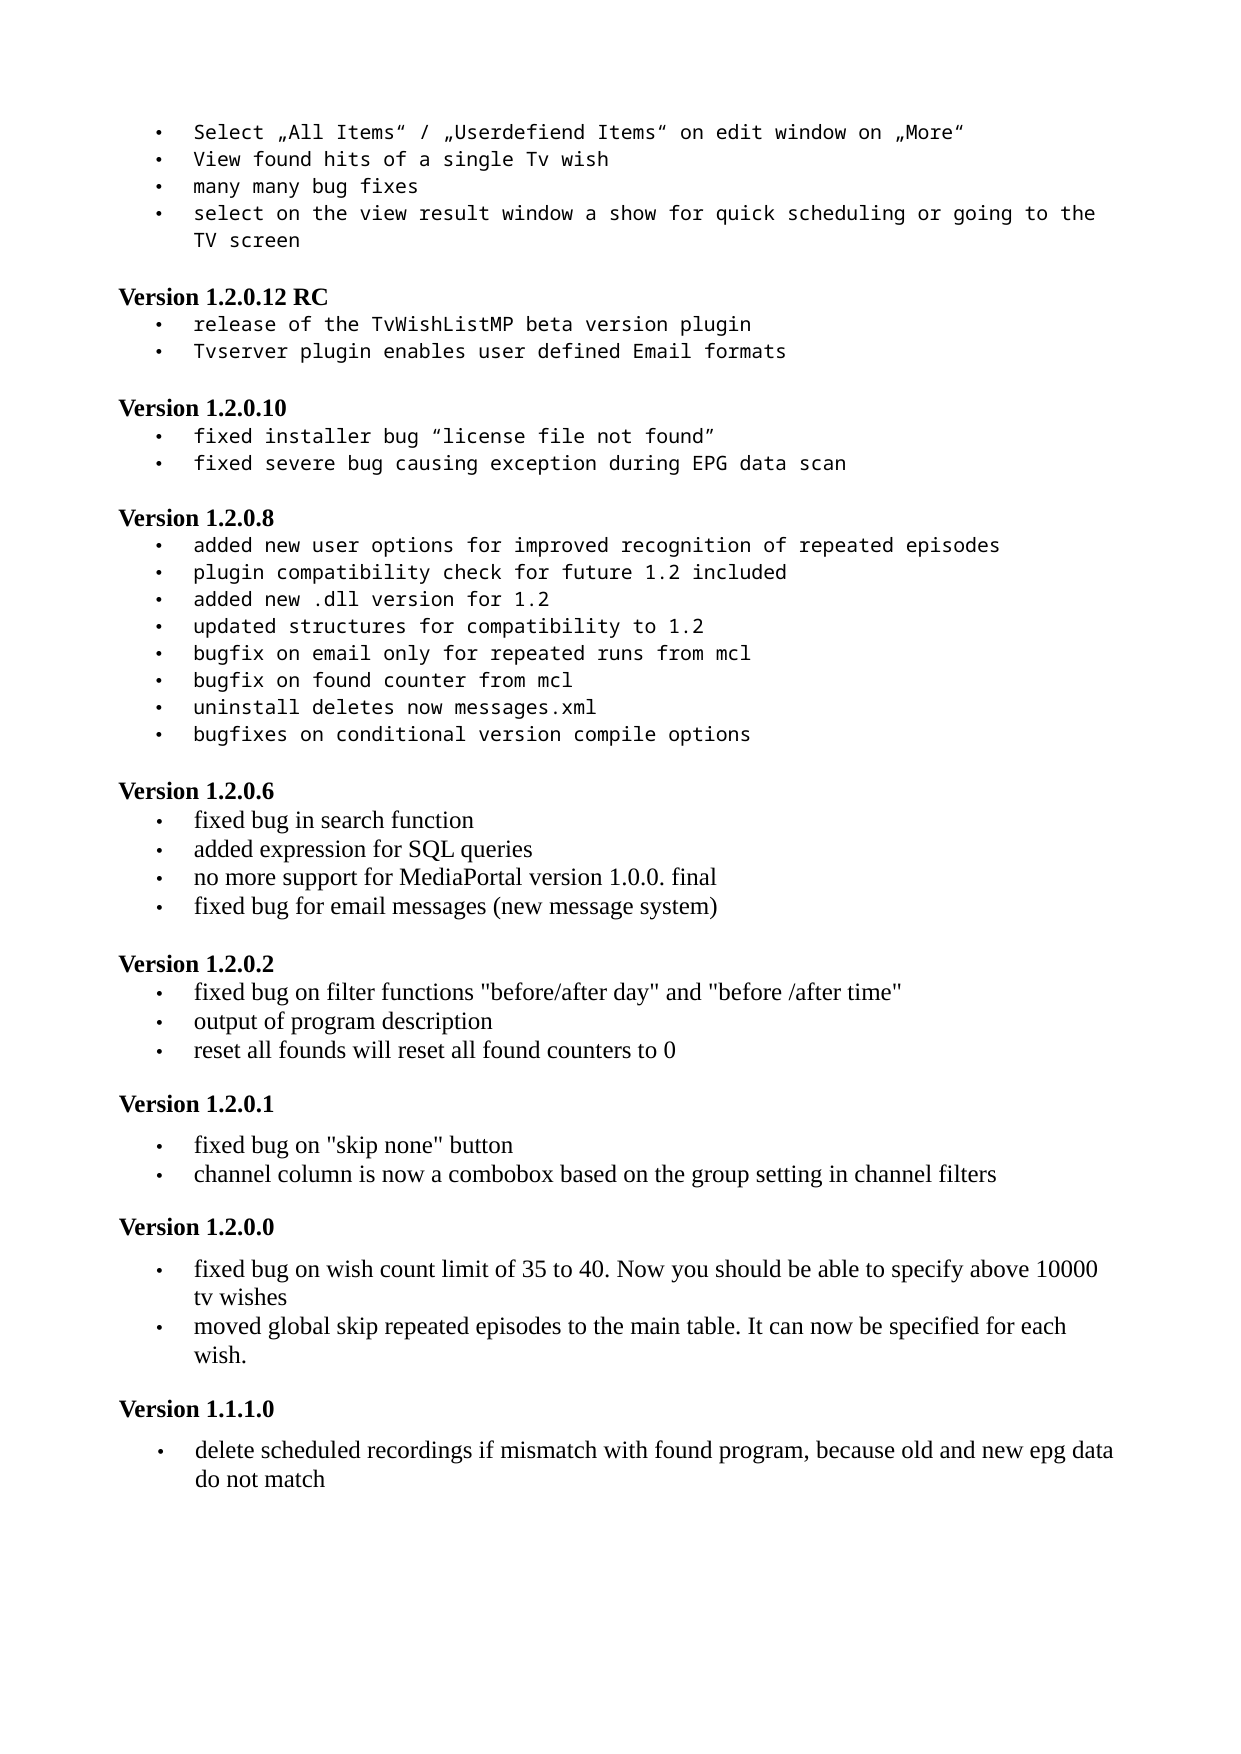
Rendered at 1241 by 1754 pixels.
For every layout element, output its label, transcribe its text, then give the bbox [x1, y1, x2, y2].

text Version 1.2.0.8 [118, 503, 1122, 532]
list fixed bug in search function [156, 805, 1122, 834]
text Version 1.2.0.12 RC [118, 282, 1122, 311]
list release of the TvWishListMP beta version plugin [156, 311, 1122, 337]
list delete scheduled recordings if mismatch with found program, because old and new epg data do not match [157, 1435, 1122, 1492]
list added new .dll version for 1.2 [156, 586, 1122, 613]
text Version 1.2.0.1 [45, 1089, 1119, 1117]
list fixed severe bug causing exception during EPG data scan [156, 449, 1122, 476]
list View found hits of a single Tv wish [156, 145, 1122, 172]
text Version 1.1.1.0 [45, 1394, 1119, 1422]
list reset all founds will reset all found counters to 0 [156, 1035, 1122, 1064]
list added expression for SQL queries [156, 834, 1122, 862]
list fixed installer bug “license file not found” [156, 422, 1122, 449]
list fixed bug on wish count limit of 35 to 40. Now you should be able to specify above 10000 tv wishes [156, 1254, 1122, 1311]
list bugfixes on conditional version compile options [156, 721, 1122, 747]
text Version 1.2.0.6 [118, 776, 1122, 805]
list moved global skip repeated episodes to the main table. It can now be specified for each wish. [156, 1311, 1122, 1369]
list plugin compatibility check for future 1.2 included [156, 559, 1122, 586]
list no more support for MediaPortal version 1.0.0. final [156, 862, 1122, 891]
list updated structures for compatibility to 1.2 [156, 613, 1122, 639]
list fixed bug for email messages (new message system) [156, 891, 1122, 920]
list added new user options for improved recognition of repeated episodes [156, 532, 1122, 559]
list bugfix on found counter from mcl [156, 667, 1122, 693]
list many many bug fixes [156, 172, 1122, 199]
list Select „All Items“ / „Userdefiend Items“ on edit window on „More“ [156, 118, 1122, 145]
list uninstall deletes now messages.xml [156, 693, 1122, 721]
list fixed bug on filter functions "before/after day" and "before /after time" [156, 977, 1122, 1006]
list bugfix on email only for repeated runs from mcl [156, 639, 1122, 667]
list fixed bug on "skip none" button [156, 1130, 1122, 1159]
list channel column is now a combobox based on the group setting in channel filters [156, 1159, 1122, 1187]
text Version 1.2.0.0 [45, 1212, 1119, 1241]
list select on the view result window a show for quick scheduling or going to the TV screen [156, 199, 1122, 253]
text Version 1.2.0.10 [118, 393, 1122, 422]
text Version 1.2.0.2 [118, 949, 1122, 977]
list Tvserver plugin enables user defined Email formats [156, 337, 1122, 364]
list output of program description [156, 1006, 1122, 1035]
